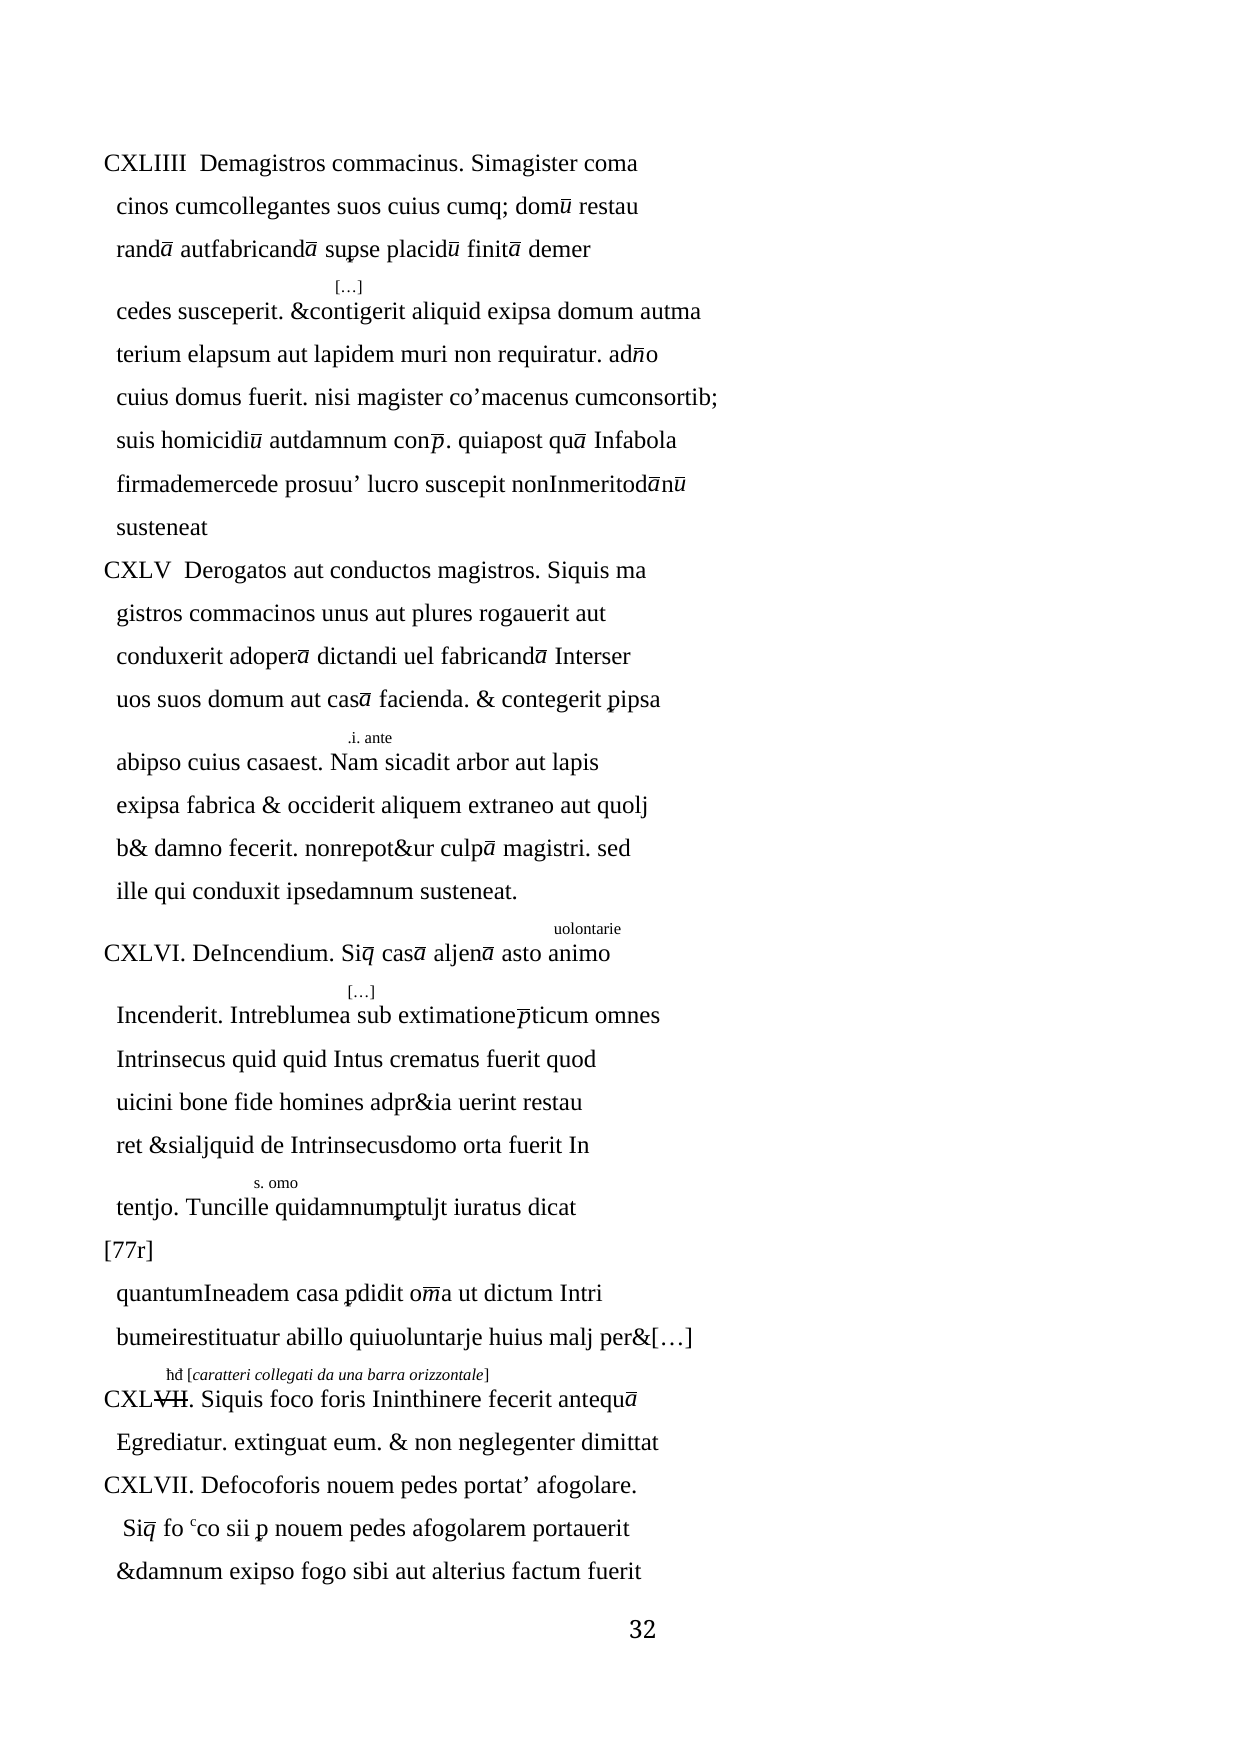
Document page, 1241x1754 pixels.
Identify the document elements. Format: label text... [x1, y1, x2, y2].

text bumeirestituatur abillo quiuoluntarje huius malj per&[…] [103, 1322, 1211, 1350]
text CXLVI. DeIncendium. Si cas aljen asto animo [103, 938, 1211, 967]
text Egrediatur. extinguat eum. & non neglegenter dimittat [103, 1427, 1211, 1456]
text Incenderit. Intreblumea sub extimationeticum omnes [103, 1001, 1211, 1029]
text Intrinsecus quid quid Intus crematus fuerit quod [103, 1044, 1211, 1072]
text CXLV Derogatos aut conductos magistros. Siquis ma [103, 555, 1211, 584]
text […] [103, 981, 1211, 1001]
text cinos cumcollegantes suos cuius cumq; dom restau [103, 191, 1211, 219]
text cuius domus fuerit. nisi magister co’macenus cumconsortib; [103, 382, 1211, 411]
text uolontarie [103, 919, 1211, 938]
text susteneat [103, 512, 1211, 541]
text gistros commacinos unus aut plures rogauerit aut [103, 598, 1211, 627]
text […] [103, 277, 1211, 296]
text uos suos domum aut cas facienda. & contegerit ᵱipsa [103, 684, 1211, 713]
text Si fo cco sii ᵱ nouem pedes afogolarem portauerit [103, 1513, 1211, 1542]
text [77r] [103, 1235, 1211, 1264]
text terium elapsum aut lapidem muri non requiratur. ado [103, 339, 1211, 368]
text cedes susceperit. &contigerit aliquid exipsa domum autma [103, 296, 1211, 325]
text ille qui conduxit ipsedamnum susteneat. [103, 876, 1211, 905]
text quantumIneadem casa ᵱdidit oa ut dictum Intri [103, 1278, 1211, 1307]
text firmademercede prosuu’ lucro suscepit nonInmeritodn [103, 469, 1211, 497]
text ħđ [caratteri collegati da una barra orizzontale] [103, 1365, 1211, 1384]
text uicini bone fide homines adpr&ia uerint restau [103, 1087, 1211, 1116]
text &damnum exipso fogo sibi aut alterius factum fuerit [103, 1556, 1211, 1585]
text s. omo [103, 1173, 1211, 1192]
text CXLVII. Defocoforis nouem pedes portat’ afogolare. [103, 1470, 1211, 1499]
text conduxerit adoper dictandi uel fabricand Interser [103, 641, 1211, 670]
text rand autfabricand suᵱse placid finit demer [103, 234, 1211, 263]
text exipsa fabrica & occiderit aliquem extraneo aut quolj [103, 790, 1211, 818]
text CXLVII. Siquis foco foris Ininthinere fecerit antequ [103, 1384, 1211, 1413]
text .i. ante [103, 727, 1211, 747]
text abipso cuius casaest. Nam sicadit arbor aut lapis [103, 747, 1211, 775]
text b& damno fecerit. nonrepot&ur culp magistri. sed [103, 833, 1211, 862]
text ret &sialjquid de Intrinsecusdomo orta fuerit In [103, 1130, 1211, 1159]
text suis homicidi autdamnum con. quiapost qu Infabola [103, 426, 1211, 454]
text tentjo. Tuncille quidamnumᵱtuljt iuratus dicat [103, 1192, 1211, 1221]
text CXLIIII Demagistros commacinus. Simagister coma [103, 148, 1211, 176]
